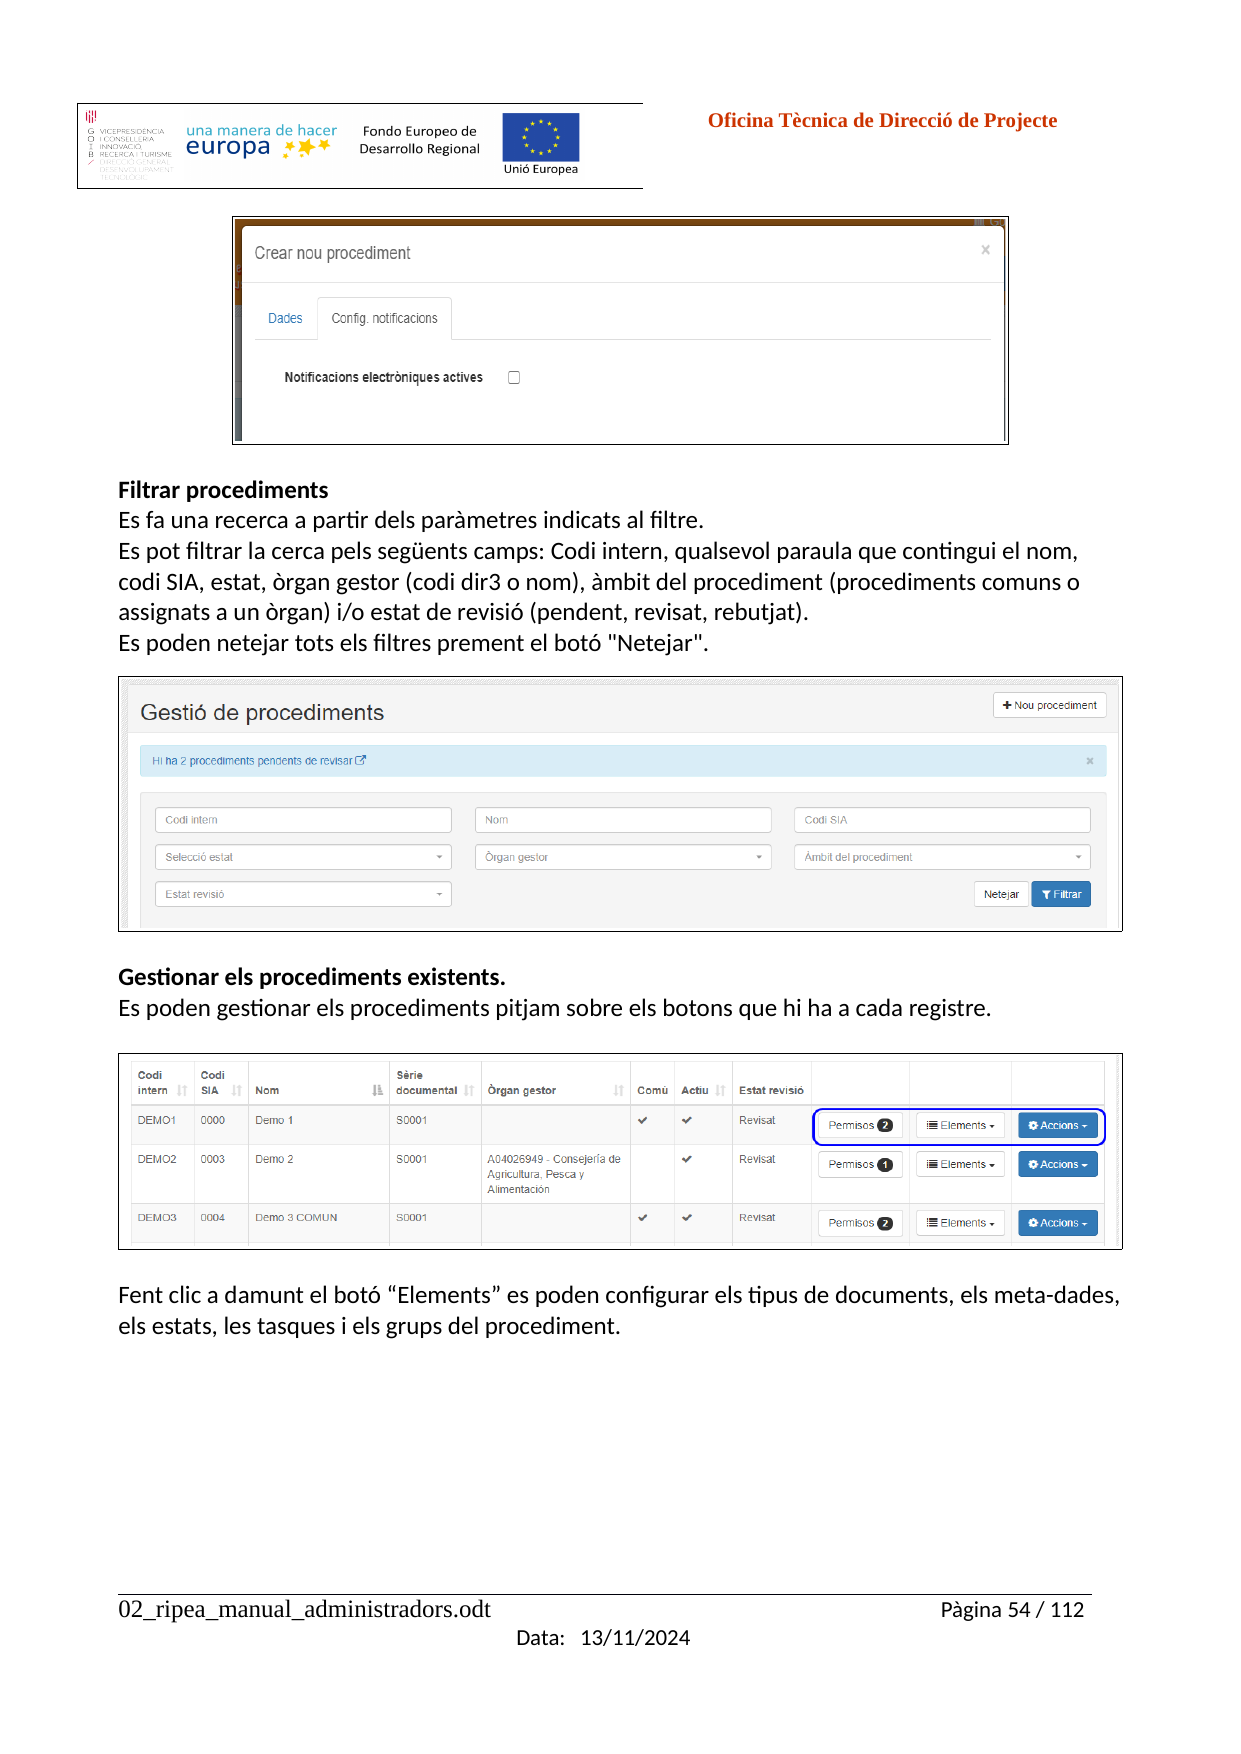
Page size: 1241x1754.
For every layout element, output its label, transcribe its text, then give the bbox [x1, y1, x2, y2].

text Es pot filtrar la cerca pels següents camps: Codi intern, qualsevol paraula que contingui el nom, codi SIA, estat, òrgan gestor (codi dir3 o nom), àmbit del procediment (procediments comuns o assignats a un òrgan) i/o estat de revisió (pendent, revisat, rebutjat). [118, 535, 1122, 627]
picture [121, 679, 1119, 928]
text Es poden gestionar els procediments pitjam sobre els botons que hi ha a cada registre. [118, 992, 1122, 1022]
picture [184, 108, 585, 182]
picture [121, 1055, 1119, 1246]
text Filtrar procediments [118, 474, 1122, 505]
text Es poden netejar tots els filtres prement el botó "Netejar". [118, 627, 1122, 657]
text Fent clic a damunt el botó “Elements” es poden configurar els tipus de documents, els meta-dades, els estats, les tasques i els grups del procediment. [118, 1279, 1122, 1341]
picture [234, 219, 1006, 441]
text Es fa una recerca a partir dels paràmetres indicats al filtre. [118, 505, 1122, 535]
picture [82, 108, 178, 182]
text Gestionar els procediments existents. [118, 961, 1122, 992]
